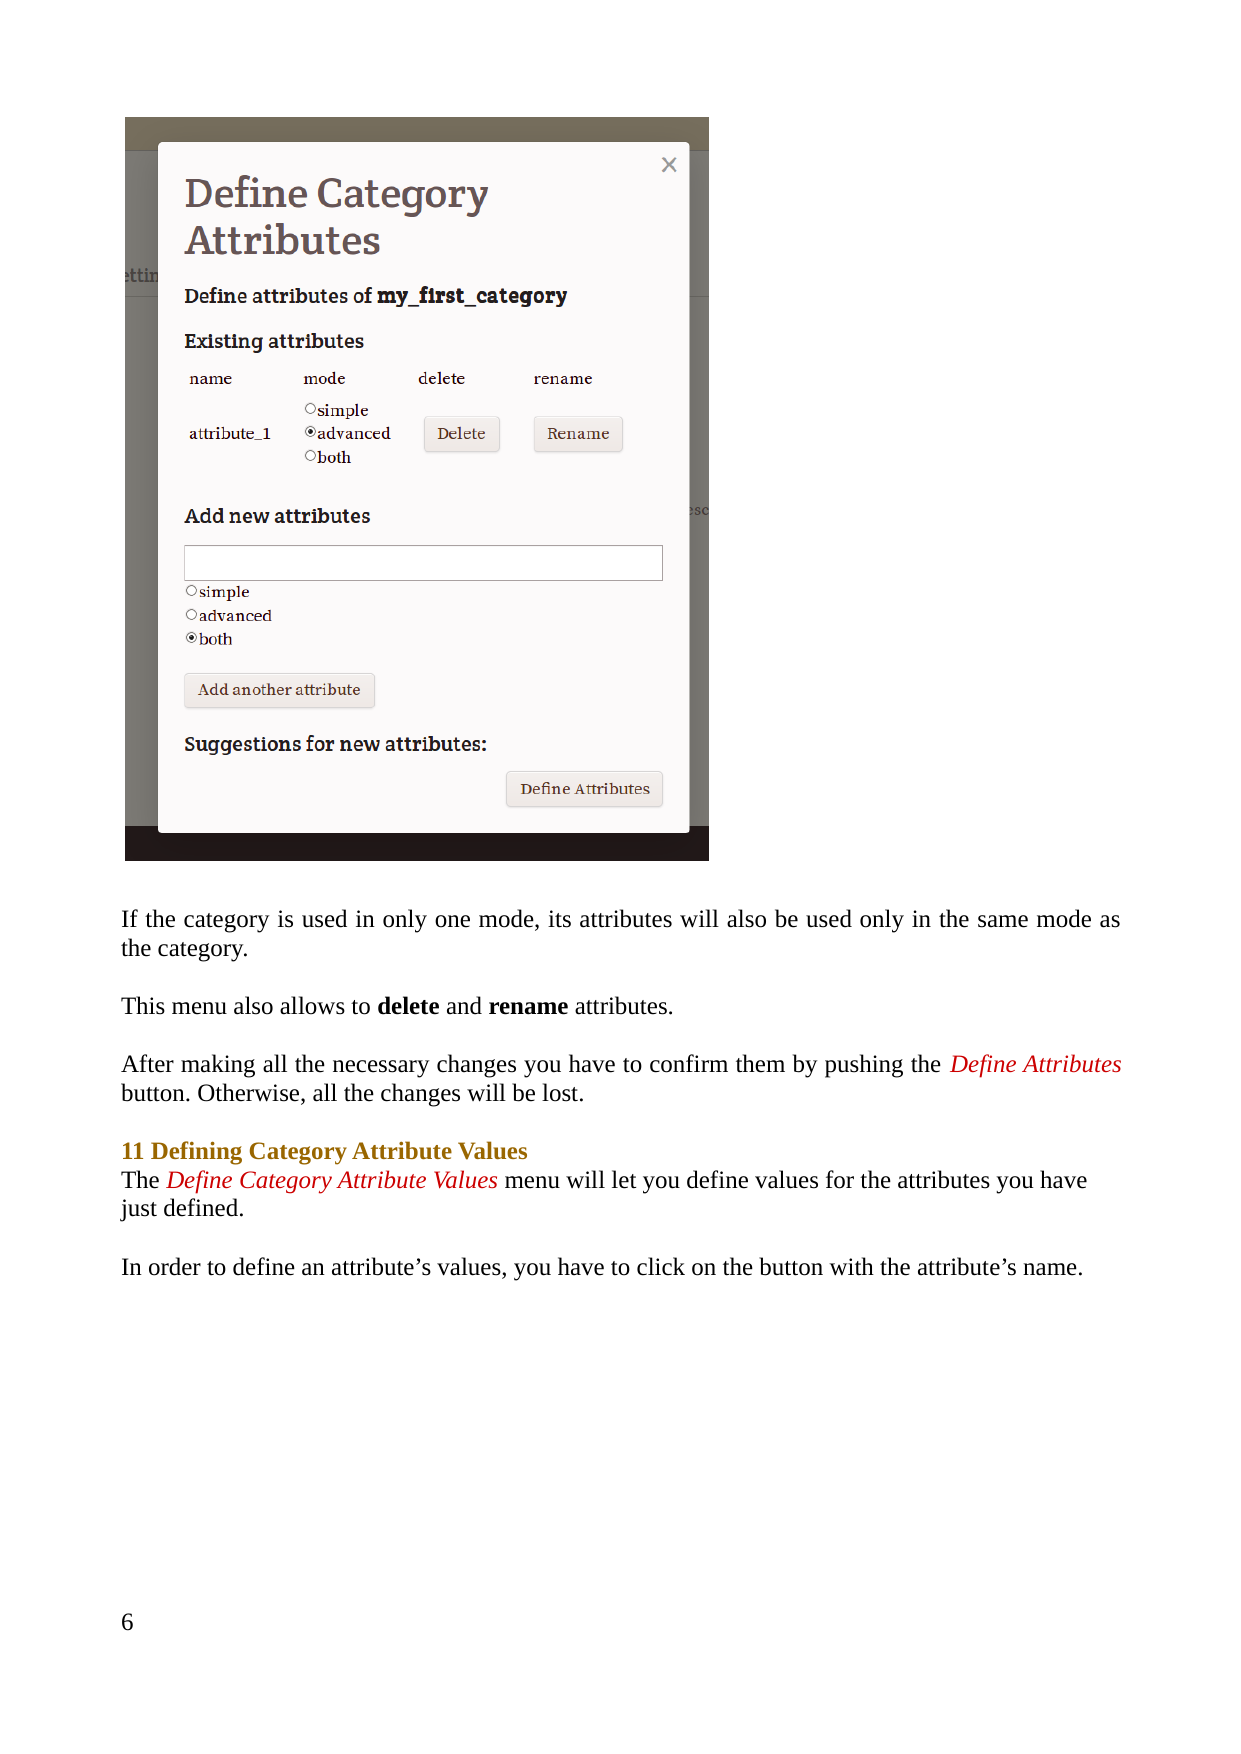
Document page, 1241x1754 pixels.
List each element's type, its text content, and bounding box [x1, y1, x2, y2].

picture [595, 117, 686, 861]
text In order to define an attribute’s values, you have to click on the button with the attribute’s name. [121, 1252, 1122, 1281]
text After making all the necessary changes you have to confirm them by pushing the Define Attributes button. Otherwise, all the changes will be lost. [121, 1049, 1122, 1107]
text 11 Defining Category Attribute Values The Define Category Attribute Values menu will let you define values for the attributes you have just defined. [121, 1136, 1122, 1222]
text If the category is used in only one mode, its attributes will also be used only in the same mode as the category. [121, 904, 1122, 961]
text This menu also allows to delete and rename attributes. [121, 991, 1122, 1019]
